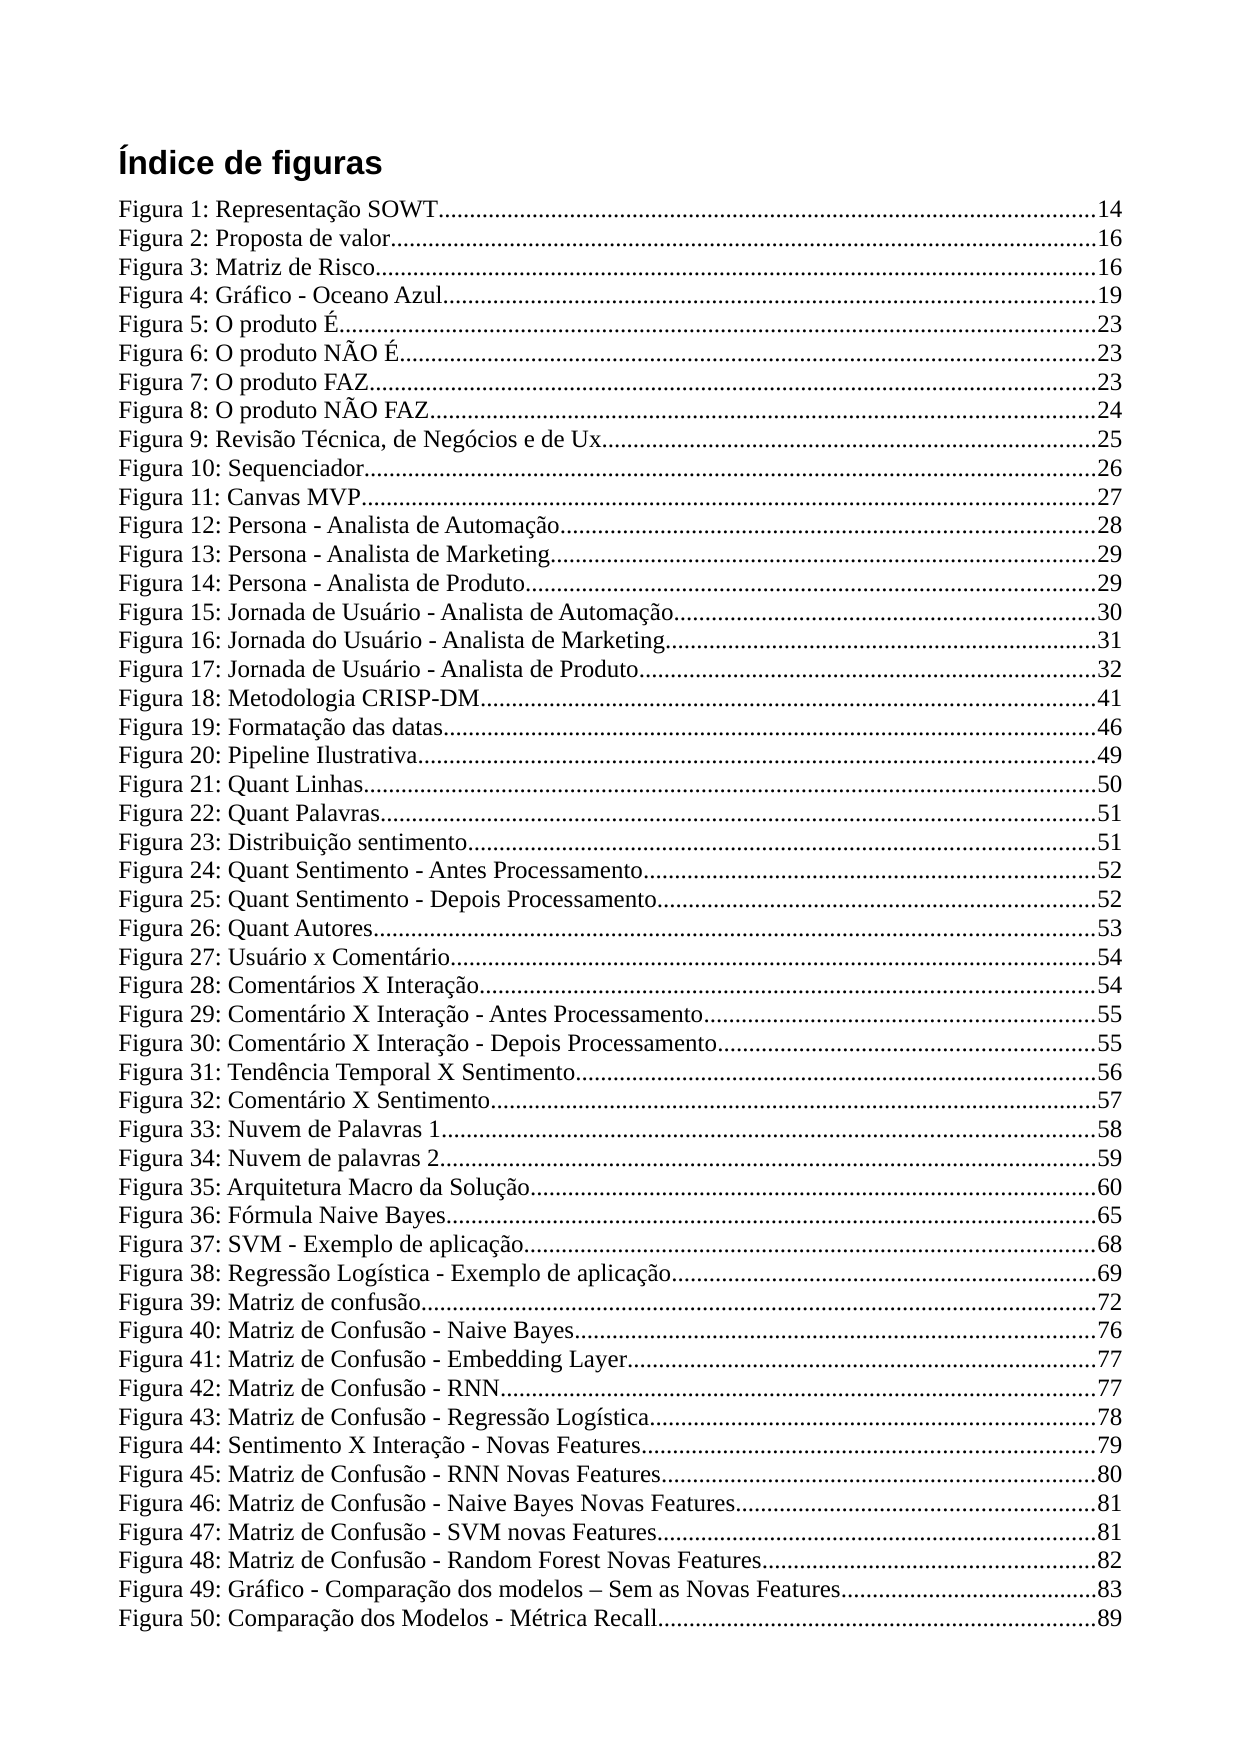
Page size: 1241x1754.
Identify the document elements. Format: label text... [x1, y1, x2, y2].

text Figura 46: Matriz de Confusão - Naive Bayes Novas Features 81 [118, 1488, 1122, 1517]
text Figura 1: Representação SOWT 14 [118, 194, 1122, 223]
text Figura 38: Regressão Logística - Exemplo de aplicação 69 [118, 1258, 1122, 1287]
text Figura 30: Comentário X Interação - Depois Processamento 55 [118, 1028, 1122, 1057]
text Figura 24: Quant Sentimento - Antes Processamento 52 [118, 855, 1122, 884]
text Figura 39: Matriz de confusão 72 [118, 1287, 1122, 1315]
text Figura 23: Distribuição sentimento 51 [118, 827, 1122, 855]
subtitle Índice de figuras [118, 143, 1122, 182]
text Figura 31: Tendência Temporal X Sentimento 56 [118, 1057, 1122, 1085]
text Figura 12: Persona - Analista de Automação 28 [118, 510, 1122, 539]
text Figura 6: O produto NÃO É 23 [118, 338, 1122, 367]
text Figura 42: Matriz de Confusão - RNN 77 [118, 1373, 1122, 1402]
text Figura 20: Pipeline Ilustrativa 49 [118, 740, 1122, 769]
text Figura 13: Persona - Analista de Marketing 29 [118, 539, 1122, 568]
text Figura 18: Metodologia CRISP-DM 41 [118, 683, 1122, 712]
text Figura 33: Nuvem de Palavras 1 58 [118, 1114, 1122, 1143]
text Figura 37: SVM - Exemplo de aplicação 68 [118, 1229, 1122, 1258]
text Figura 35: Arquitetura Macro da Solução 60 [118, 1172, 1122, 1200]
text Figura 26: Quant Autores 53 [118, 913, 1122, 942]
text Figura 8: O produto NÃO FAZ 24 [118, 395, 1122, 424]
text Figura 4: Gráfico - Oceano Azul 19 [118, 280, 1122, 309]
text Figura 49: Gráfico - Comparação dos modelos – Sem as Novas Features 83 [118, 1574, 1122, 1603]
text Figura 22: Quant Palavras 51 [118, 798, 1122, 827]
text Figura 48: Matriz de Confusão - Random Forest Novas Features 82 [118, 1545, 1122, 1574]
text Figura 34: Nuvem de palavras 2 59 [118, 1143, 1122, 1172]
text Figura 41: Matriz de Confusão - Embedding Layer 77 [118, 1344, 1122, 1373]
text Figura 28: Comentários X Interação 54 [118, 970, 1122, 999]
text Figura 36: Fórmula Naive Bayes 65 [118, 1200, 1122, 1229]
text Figura 50: Comparação dos Modelos - Métrica Recall 89 [118, 1603, 1122, 1632]
text Figura 9: Revisão Técnica, de Negócios e de Ux 25 [118, 424, 1122, 453]
text Figura 5: O produto É 23 [118, 309, 1122, 338]
text Figura 17: Jornada de Usuário - Analista de Produto 32 [118, 654, 1122, 683]
text Figura 25: Quant Sentimento - Depois Processamento 52 [118, 884, 1122, 913]
text Figura 21: Quant Linhas 50 [118, 769, 1122, 798]
text Figura 16: Jornada do Usuário - Analista de Marketing 31 [118, 625, 1122, 654]
text Figura 32: Comentário X Sentimento 57 [118, 1085, 1122, 1114]
text Figura 2: Proposta de valor 16 [118, 223, 1122, 252]
text Figura 27: Usuário x Comentário 54 [118, 942, 1122, 970]
text Figura 44: Sentimento X Interação - Novas Features 79 [118, 1430, 1122, 1459]
text Figura 43: Matriz de Confusão - Regressão Logística 78 [118, 1402, 1122, 1430]
text Figura 3: Matriz de Risco 16 [118, 252, 1122, 280]
text Figura 19: Formatação das datas 46 [118, 712, 1122, 740]
text Figura 45: Matriz de Confusão - RNN Novas Features 80 [118, 1459, 1122, 1488]
text Figura 7: O produto FAZ 23 [118, 367, 1122, 395]
text Figura 11: Canvas MVP 27 [118, 482, 1122, 510]
text Figura 15: Jornada de Usuário - Analista de Automação 30 [118, 597, 1122, 625]
text Figura 40: Matriz de Confusão - Naive Bayes 76 [118, 1315, 1122, 1344]
text Figura 14: Persona - Analista de Produto 29 [118, 568, 1122, 597]
text Figura 10: Sequenciador 26 [118, 453, 1122, 482]
text Figura 47: Matriz de Confusão - SVM novas Features 81 [118, 1517, 1122, 1545]
text Figura 29: Comentário X Interação - Antes Processamento 55 [118, 999, 1122, 1028]
